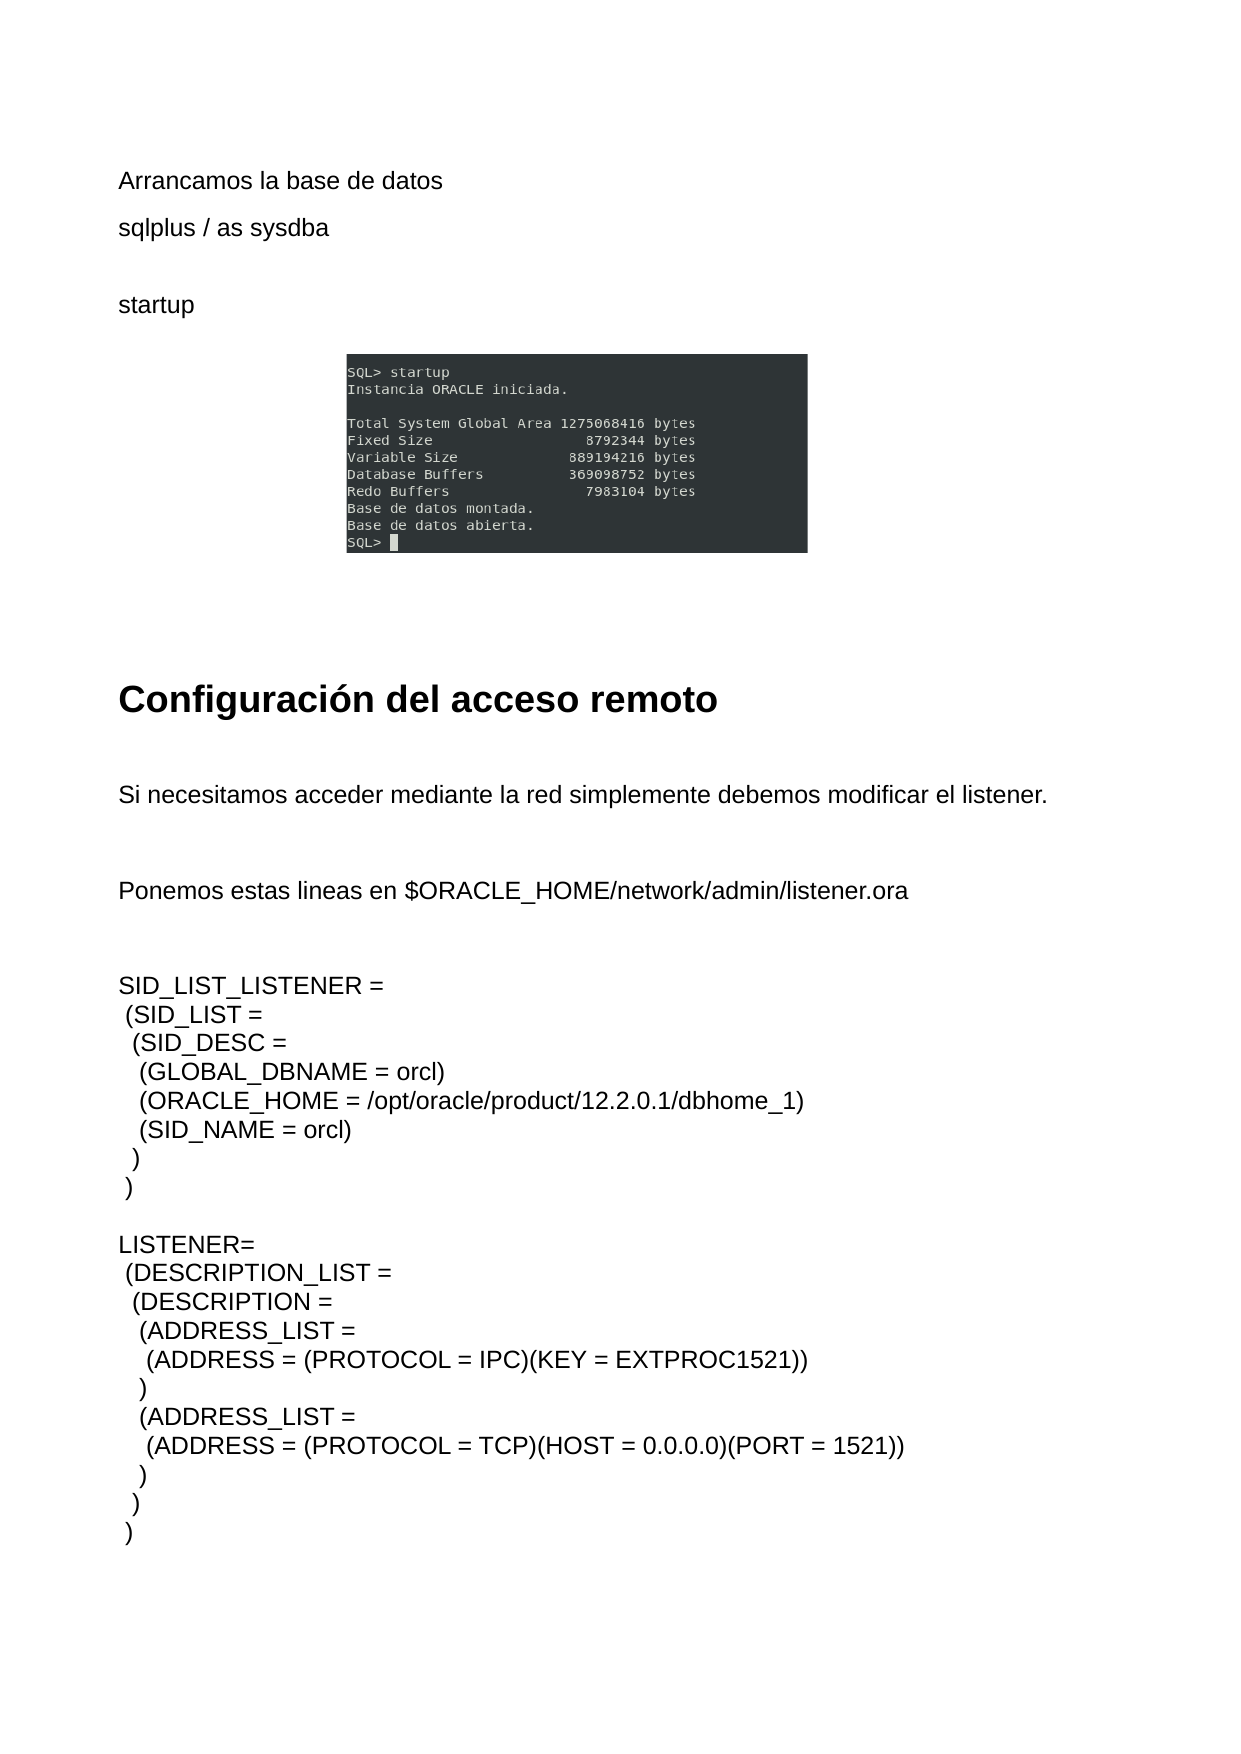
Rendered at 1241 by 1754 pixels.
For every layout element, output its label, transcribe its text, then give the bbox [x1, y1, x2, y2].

text Ponemos estas lineas en $ORACLE_HOME/network/admin/listener.ora [118, 876, 1122, 904]
text Arrancamos la base de datos [118, 166, 1122, 194]
text startup [118, 290, 1122, 318]
text ) [118, 1517, 1122, 1546]
text ) [118, 1373, 1122, 1402]
text (ADDRESS = (PROTOCOL = TCP)(HOST = 0.0.0.0)(PORT = 1521)) [118, 1431, 1122, 1459]
text SID_LIST_LISTENER = [118, 971, 1122, 999]
text LISTENER= [118, 1229, 1122, 1258]
text ) [118, 1488, 1122, 1517]
subtitle Configuración del acceso remoto [118, 677, 1122, 720]
text (ADDRESS_LIST = [118, 1316, 1122, 1344]
text (ORACLE_HOME = /opt/oracle/product/12.2.0.1/dbhome_1) [118, 1086, 1122, 1114]
text (SID_LIST = [118, 999, 1122, 1028]
text (DESCRIPTION_LIST = [118, 1258, 1122, 1287]
text (SID_NAME = orcl) [118, 1114, 1122, 1143]
text (SID_DESC = [118, 1028, 1122, 1057]
text (ADDRESS = (PROTOCOL = IPC)(KEY = EXTPROC1521)) [118, 1344, 1122, 1373]
text sqlplus / as sysdba [118, 213, 1122, 242]
text Si necesitamos acceder mediante la red simplemente debemos modificar el listener. [118, 780, 1122, 809]
text (GLOBAL_DBNAME = orcl) [118, 1057, 1122, 1086]
text (ADDRESS_LIST = [118, 1402, 1122, 1431]
text ) [118, 1172, 1122, 1201]
text (DESCRIPTION = [118, 1287, 1122, 1316]
text ) [118, 1459, 1122, 1488]
text ) [118, 1143, 1122, 1172]
